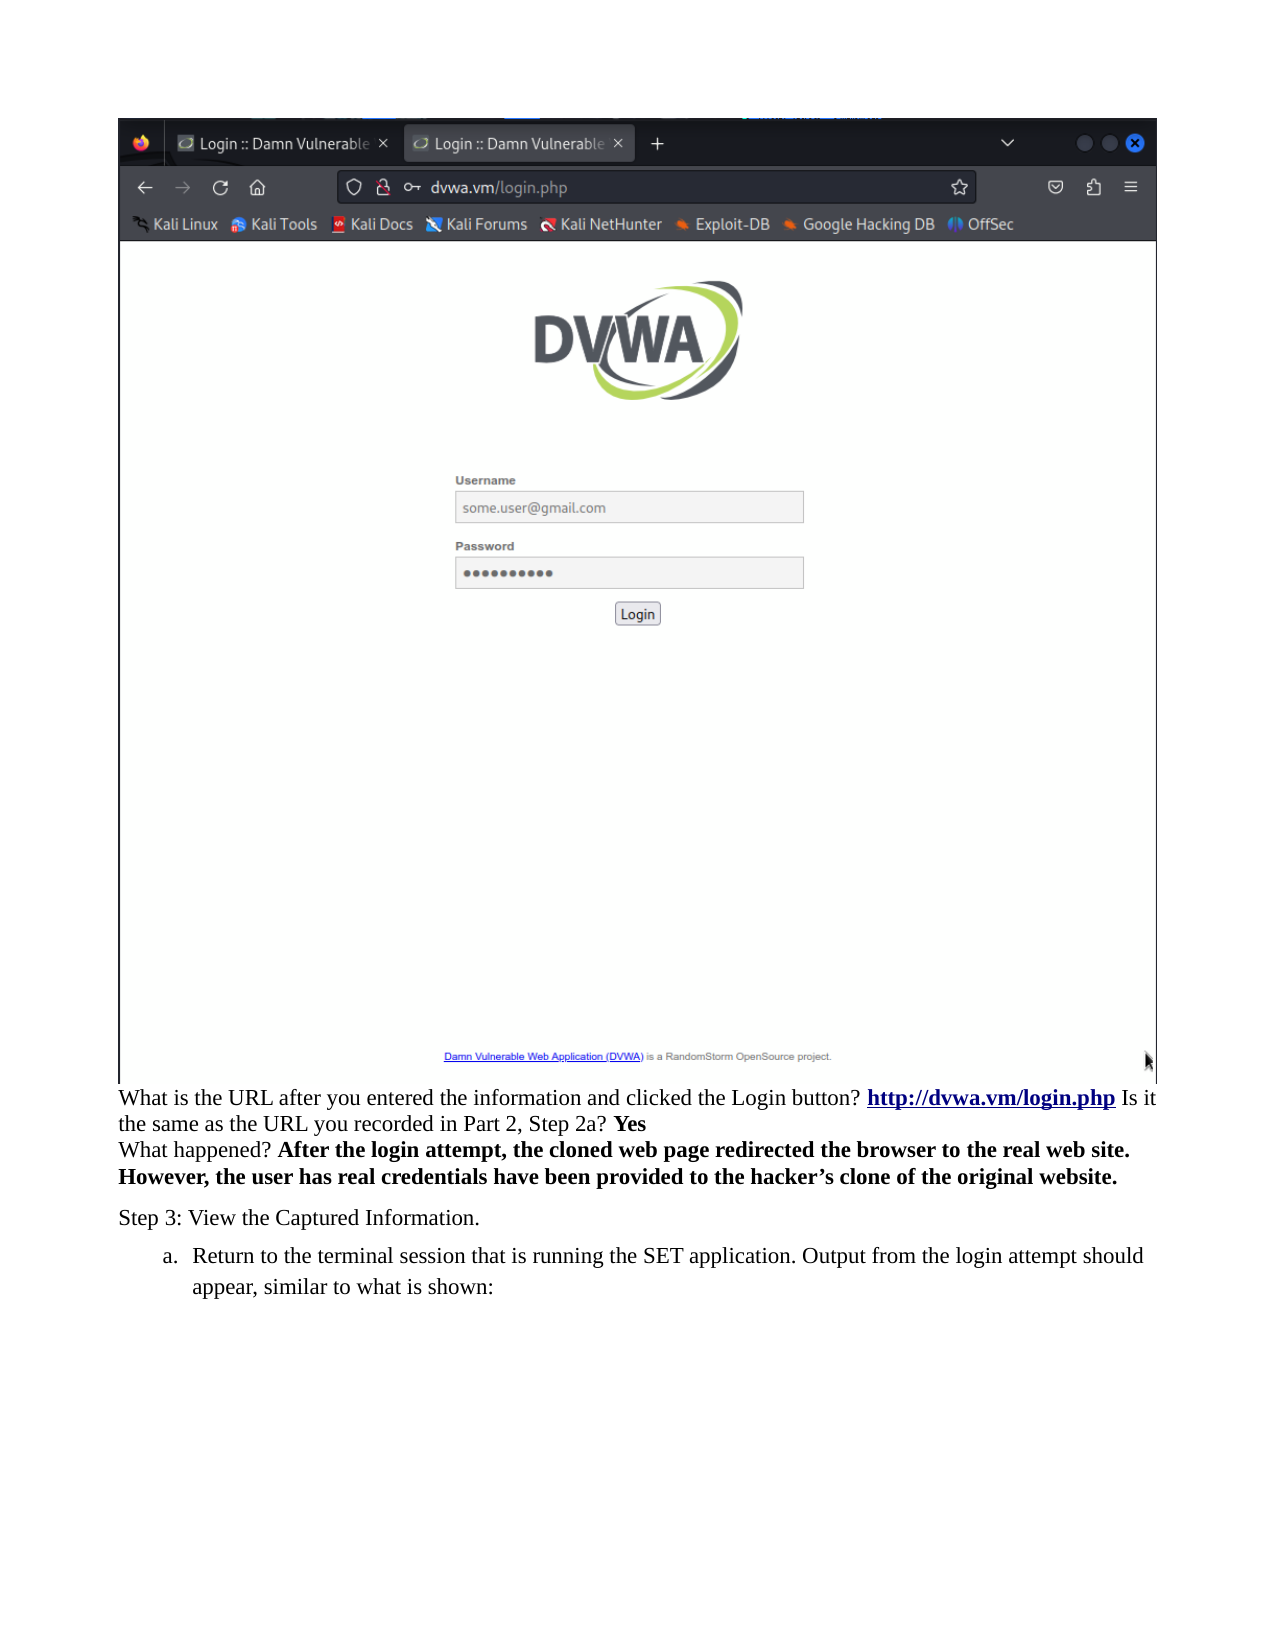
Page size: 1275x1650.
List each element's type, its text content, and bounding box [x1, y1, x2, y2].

text What is the URL after you entered the information and clicked the Login button? http://dvwa.vm/login.php Is it the same as the URL you recorded in Part 2, Step 2a? Yes [118, 1084, 1157, 1136]
list Return to the terminal session that is running the SET application. Output from the login attempt should appear, similar to what is shown: [162, 1243, 1157, 1299]
picture [118, 118, 1157, 1084]
text What happened? After the login attempt, the cloned web page redirected the browser to the real web site. However, the user has real credentials have been provided to the hacker’s clone of the original website. [118, 1136, 1157, 1189]
subtitle Step 3: View the Captured Information. [118, 1204, 1157, 1230]
